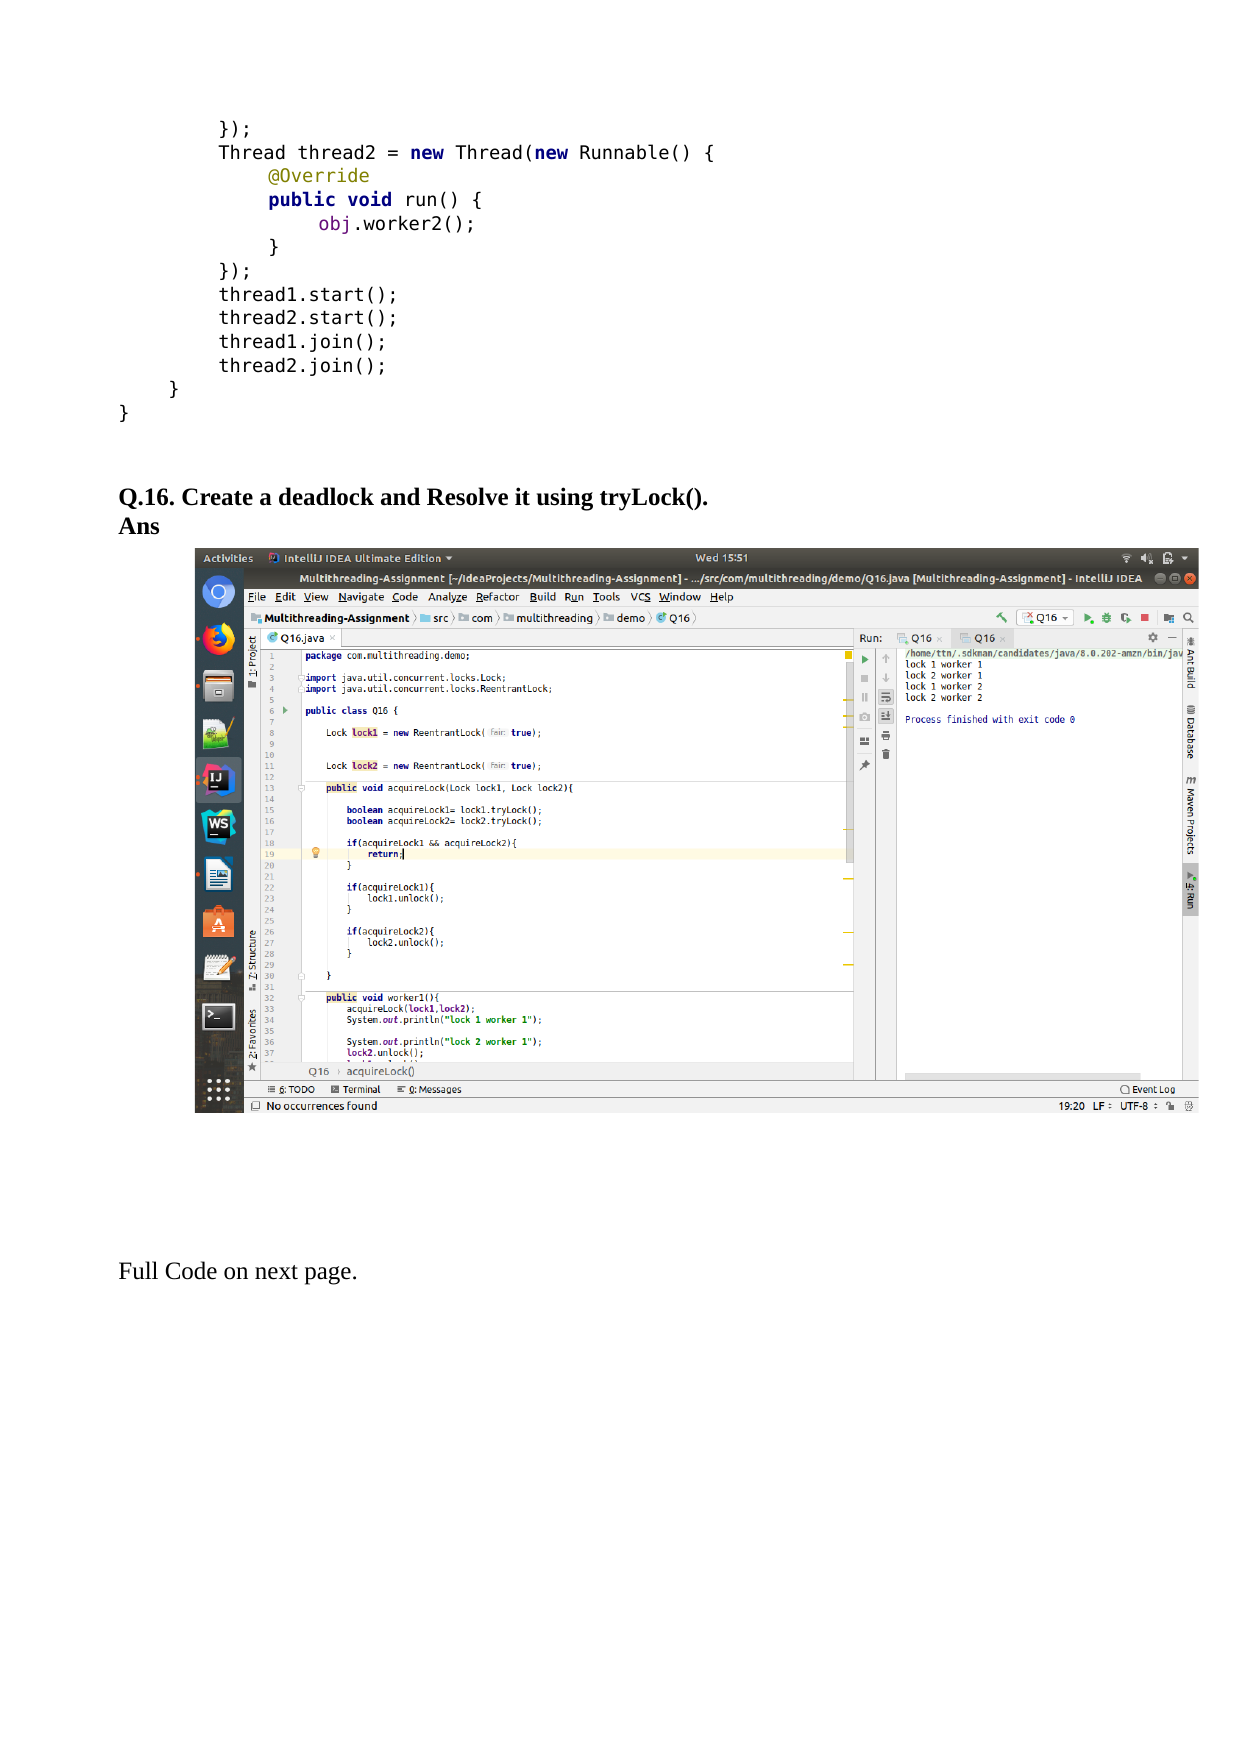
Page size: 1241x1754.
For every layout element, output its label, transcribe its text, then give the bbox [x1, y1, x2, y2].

text thread2.join(); [118, 354, 1122, 378]
text Ans [118, 511, 1122, 539]
text }); [118, 260, 1122, 284]
text } [118, 236, 1122, 260]
text thread1.join(); [118, 331, 1122, 354]
text }); [118, 118, 1122, 142]
text thread1.start(); [118, 284, 1122, 307]
text Full Code on next page. [118, 1256, 1122, 1285]
text Thread thread2 = new Thread(new Runnable() { [118, 142, 1122, 165]
text obj.worker2(); [118, 213, 1122, 236]
text } [118, 378, 1122, 402]
text Q.16. Create a deadlock and Resolve it using tryLock(). [118, 482, 1122, 511]
text @Override [118, 165, 1122, 189]
text public void run() { [118, 189, 1122, 213]
text thread2.start(); [118, 307, 1122, 331]
text } [118, 402, 1122, 424]
picture [194, 548, 1199, 1113]
